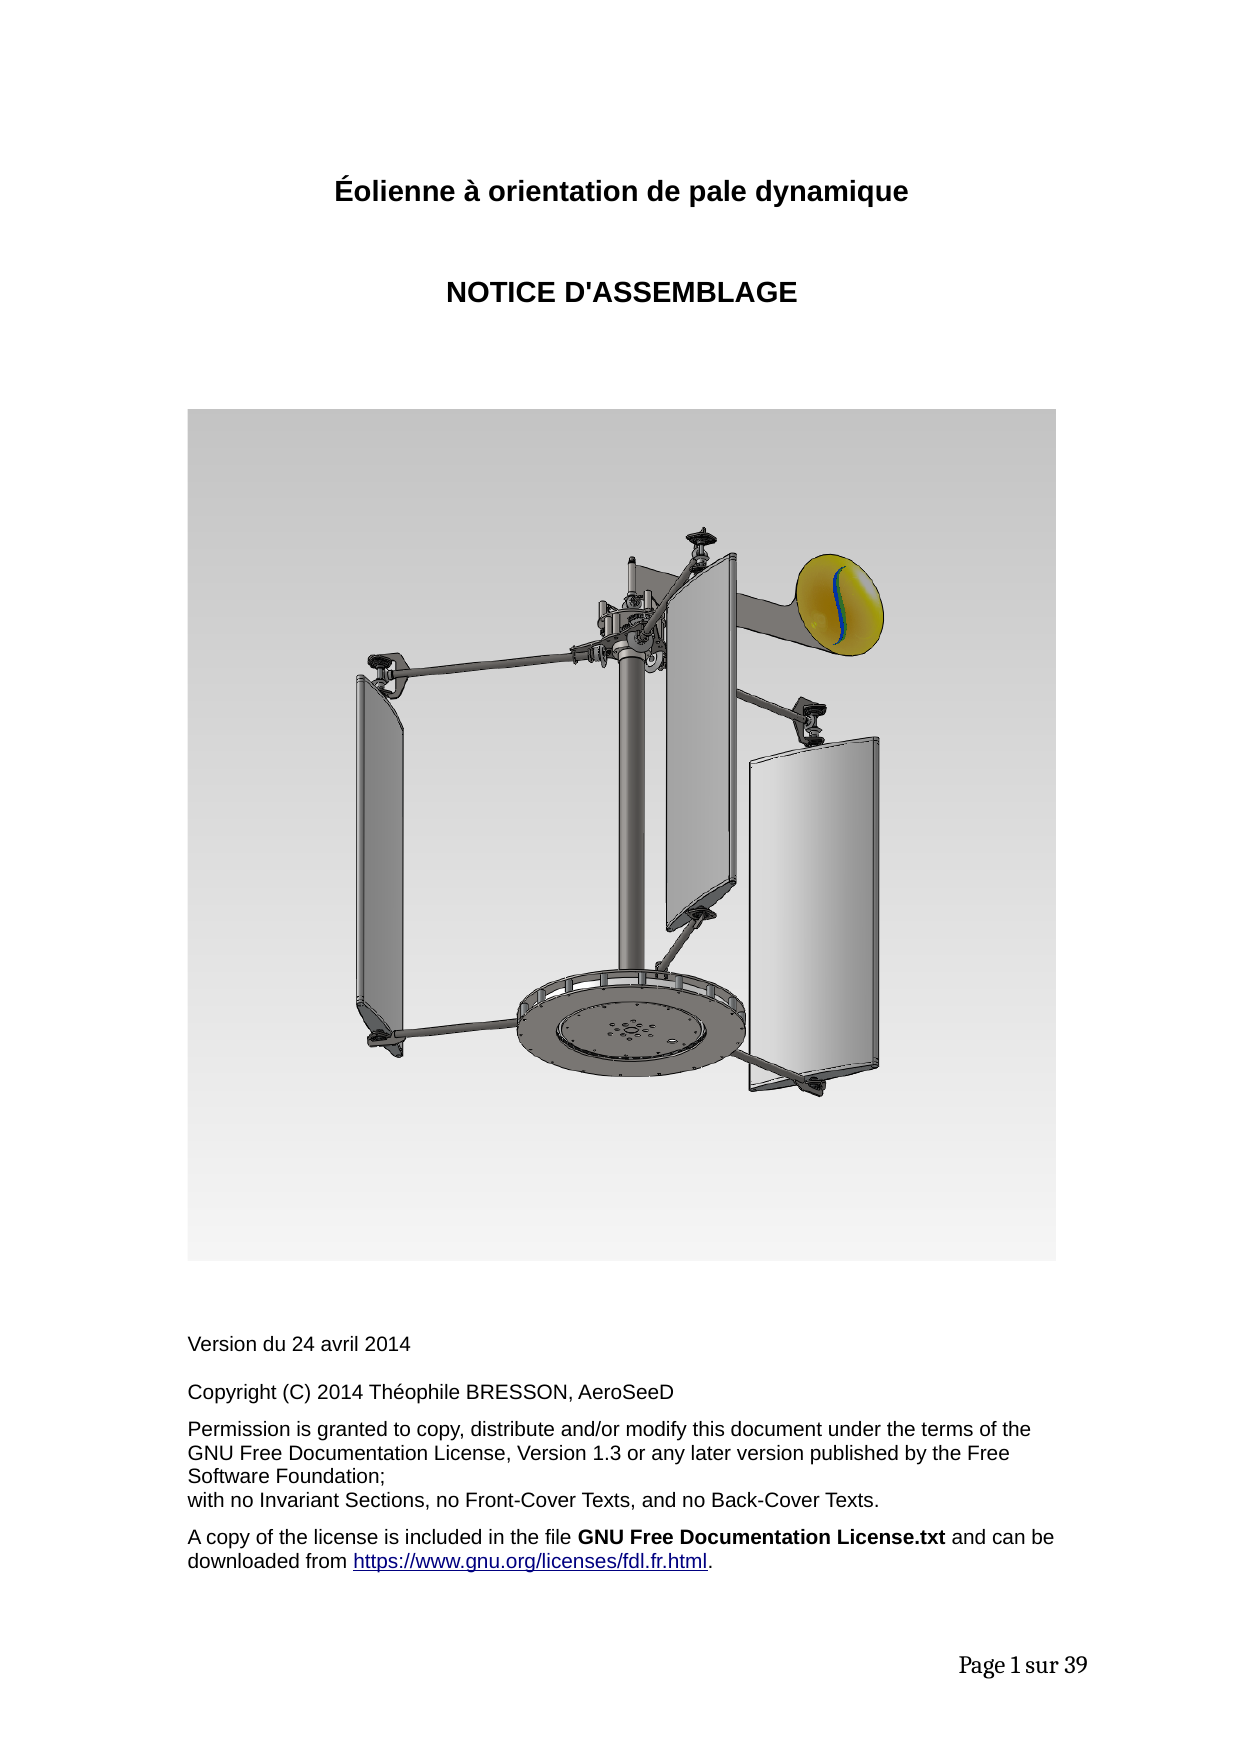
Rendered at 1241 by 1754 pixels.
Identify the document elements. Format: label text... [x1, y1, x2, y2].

text Permission is granted to copy, distribute and/or modify this document under the terms of the GNU Free Documentation License, Version 1.3 or any later version published by the Free Software Foundation; with no Invariant Sections, no Front-Cover Texts, and no Back-Cover Texts. [187, 1416, 1056, 1512]
text Éolienne à orientation de pale dynamique [187, 174, 1056, 208]
text A copy of the license is included in the file GNU Free Documentation License.txt and can be downloaded from https://www.gnu.org/licenses/fdl.fr.html. [187, 1525, 1056, 1573]
picture [187, 409, 1056, 1261]
text NOTICE D'ASSEMBLAGE [187, 275, 1056, 308]
text Copyright (C) 2014 Théophile BRESSON, AeroSeeD [187, 1380, 1056, 1404]
text Version du 24 avril 2014 [187, 1332, 1056, 1356]
